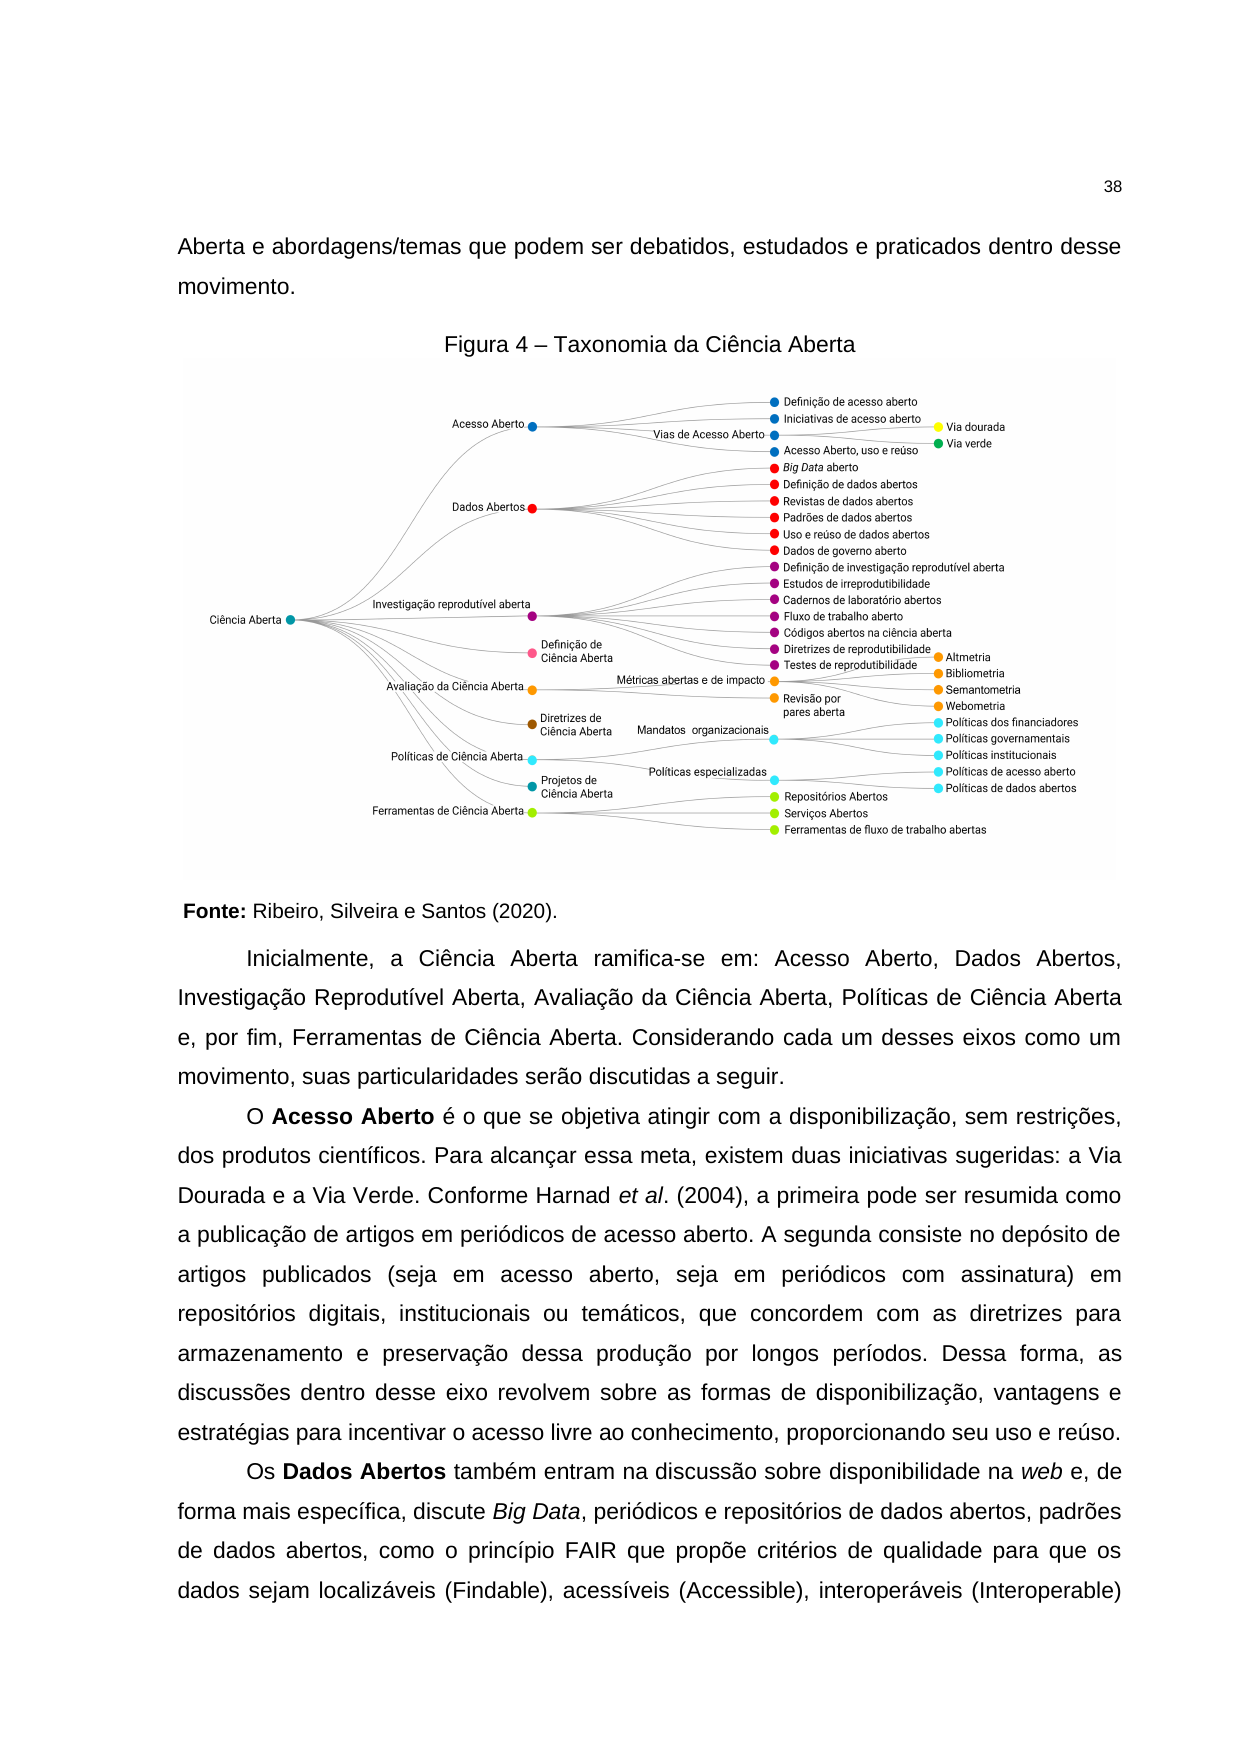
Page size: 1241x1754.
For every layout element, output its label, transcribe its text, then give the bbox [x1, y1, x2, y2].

table_header Fonte: Ribeiro, Silveira e Santos (2020). [177, 312, 1122, 945]
text Os Dados Abertos também entram na discussão sobre disponibilidade na web e, de forma mais específica, discute Big Data, periódicos e repositórios de dados abertos, padrões de dados abertos, como o princípio FAIR que propõe critérios de qualidade para que os dados sejam localizáveis (Findable), acessíveis (Accessible), interoperáveis (Interoperable) [177, 1458, 1122, 1603]
picture [182, 358, 1117, 880]
text O Acesso Aberto é o que se objetiva atingir com a disponibilização, sem restrições, dos produtos científicos. Para alcançar essa meta, existem duas iniciativas sugeridas: a Via Dourada e a Via Verde. Conforme Harnad et al. (2004), a primeira pode ser resumida como a publicação de artigos em periódicos de acesso aberto. A segunda consiste no depósito de artigos publicados (seja em acesso aberto, seja em periódicos com assinatura) em repositórios digitais, institucionais ou temáticos, que concordem com as diretrizes para armazenamento e preservação dessa produção por longos períodos. Dessa forma, as discussões dentro desse eixo revolvem sobre as formas de disponibilização, vantagens e estratégias para incentivar o acesso livre ao conhecimento, proporcionando seu uso e reúso. [177, 1103, 1122, 1445]
text Inicialmente, a Ciência Aberta ramifica-se em: Acesso Aberto, Dados Abertos, Investigação Reprodutível Aberta, Avaliação da Ciência Aberta, Políticas de Ciência Aberta e, por fim, Ferramentas de Ciência Aberta. Considerando cada um desses eixos como um movimento, suas particularidades serão discutidas a seguir. [177, 945, 1122, 1090]
text Aberta e abordagens/temas que podem ser debatidos, estudados e praticados dentro desse movimento. [177, 233, 1122, 299]
